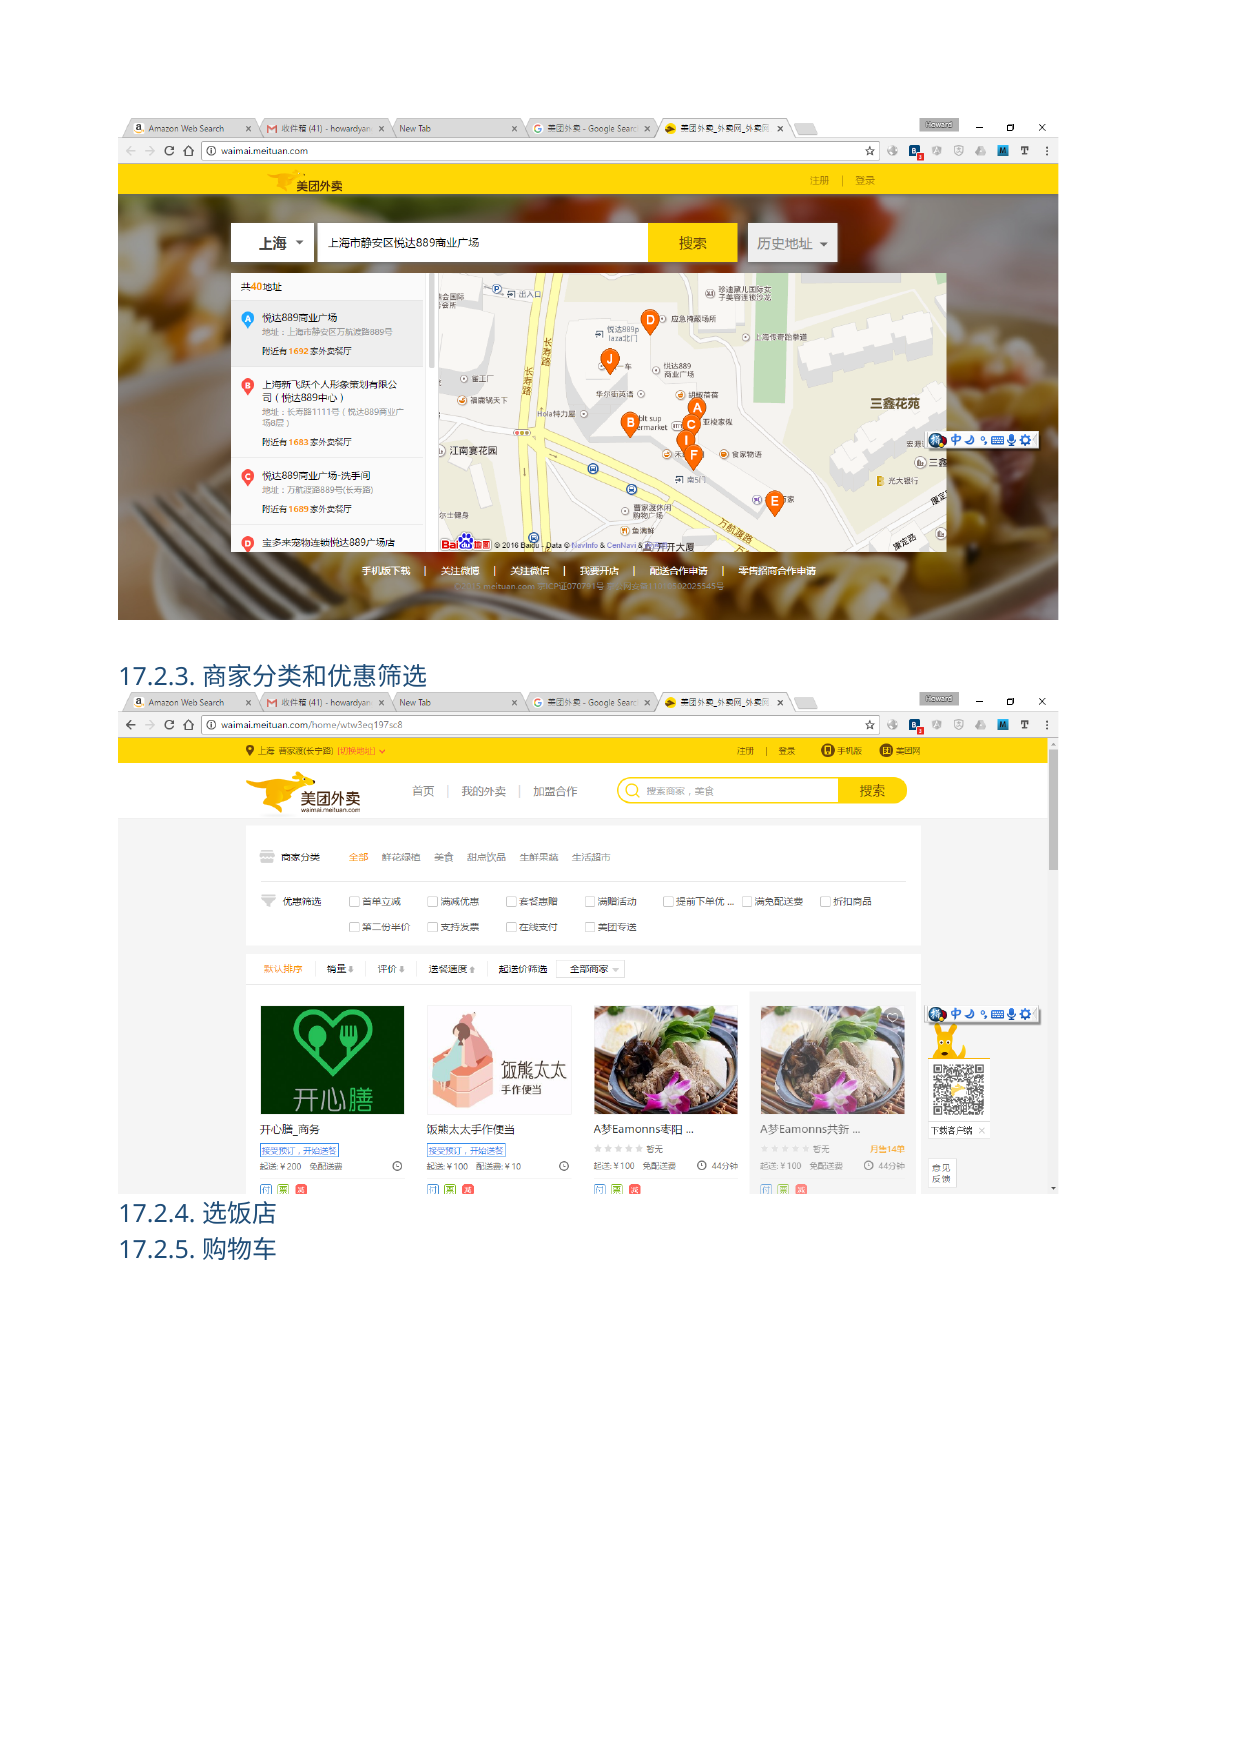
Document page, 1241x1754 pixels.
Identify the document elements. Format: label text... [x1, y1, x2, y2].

picture [118, 692, 1059, 1194]
picture [118, 118, 1059, 620]
text 17.2.3. 商家分类和优惠筛选 [118, 656, 1122, 692]
text 17.2.5. 购物车 [118, 1229, 1122, 1266]
text 17.2.4. 选饭店 [118, 1193, 1122, 1229]
